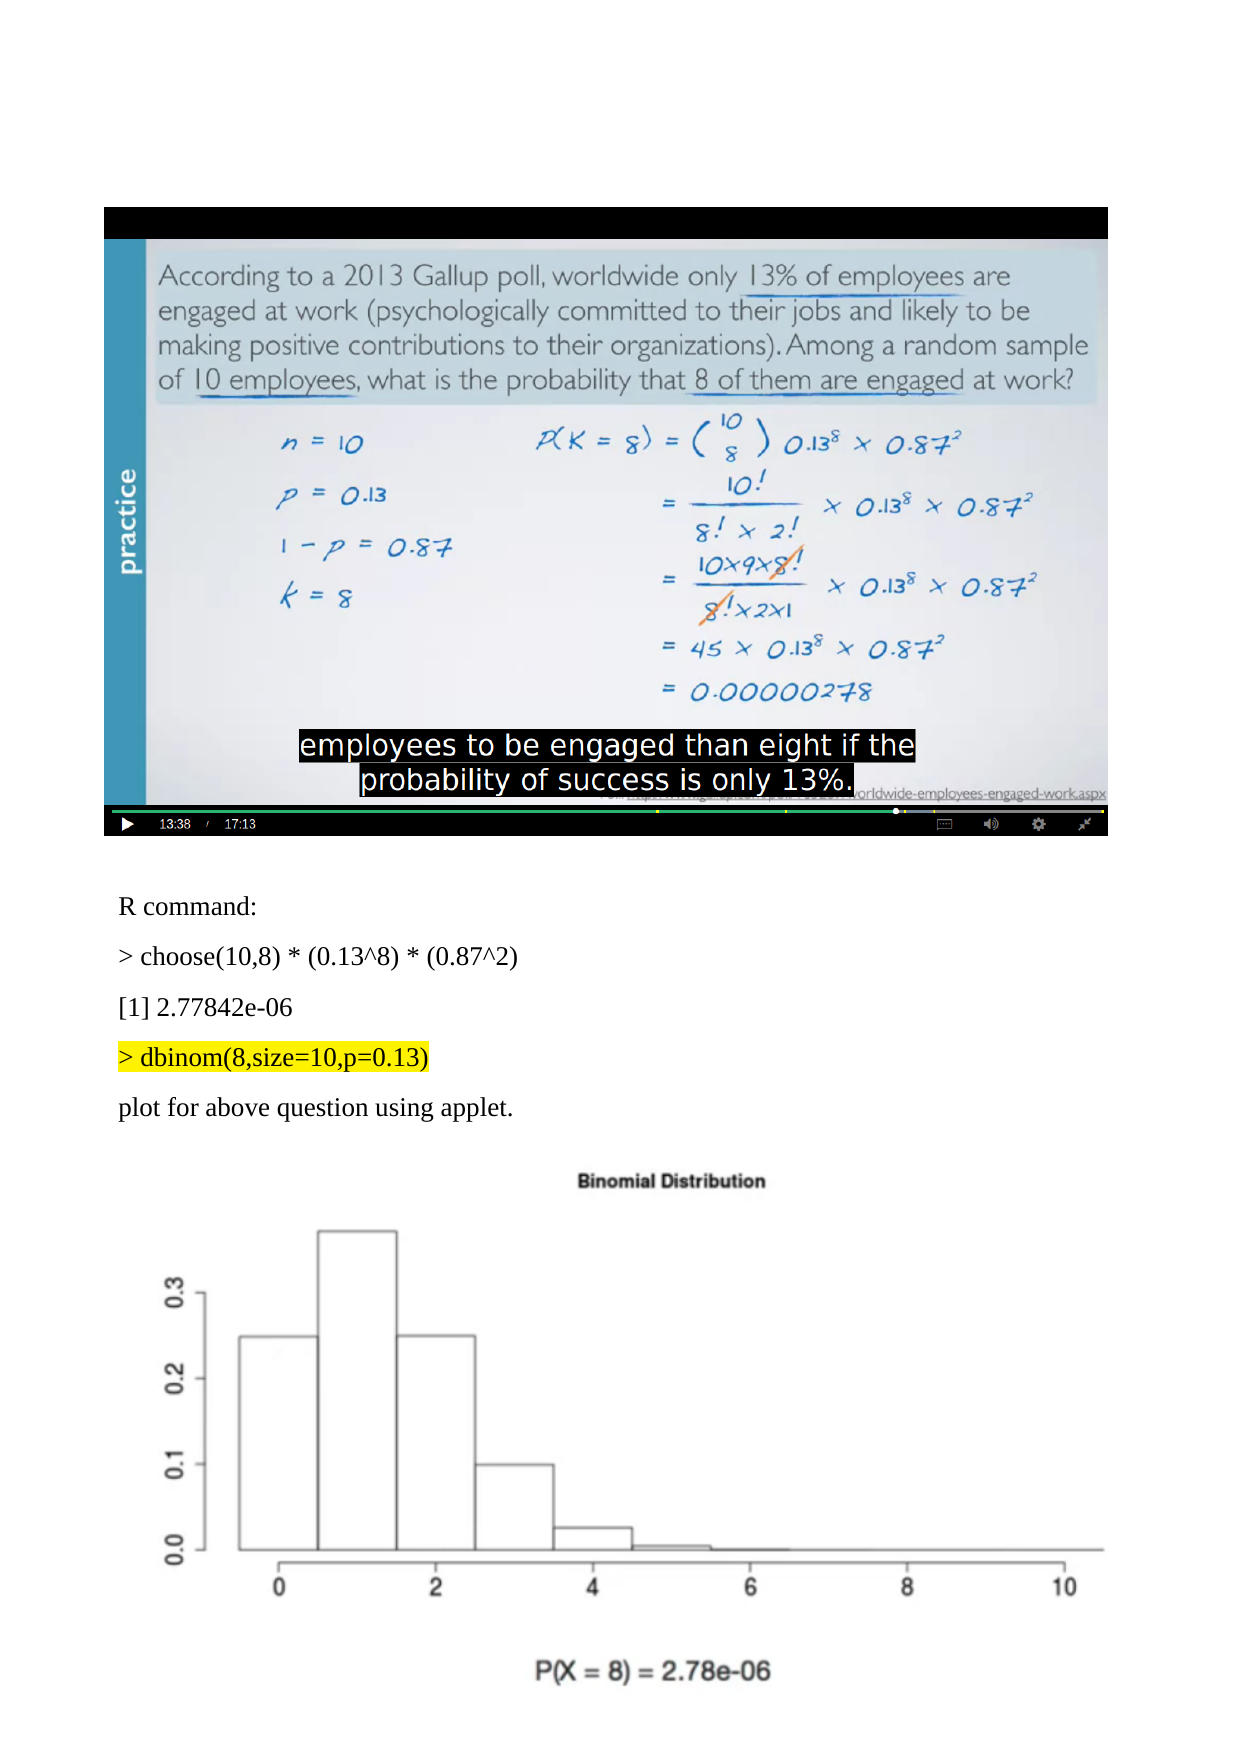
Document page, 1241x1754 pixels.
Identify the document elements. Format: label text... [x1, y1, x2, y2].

text > choose(10,8) * (0.13^8) * (0.87^2) [118, 941, 1122, 972]
text plot for above question using applet. [118, 1091, 1122, 1123]
picture [104, 207, 1108, 836]
picture [129, 1142, 1133, 1716]
text R command: [118, 890, 1122, 921]
text [1] 2.77842e-06 [118, 991, 1122, 1022]
text > dbinom(8,size=10,p=0.13) [118, 1041, 1122, 1072]
